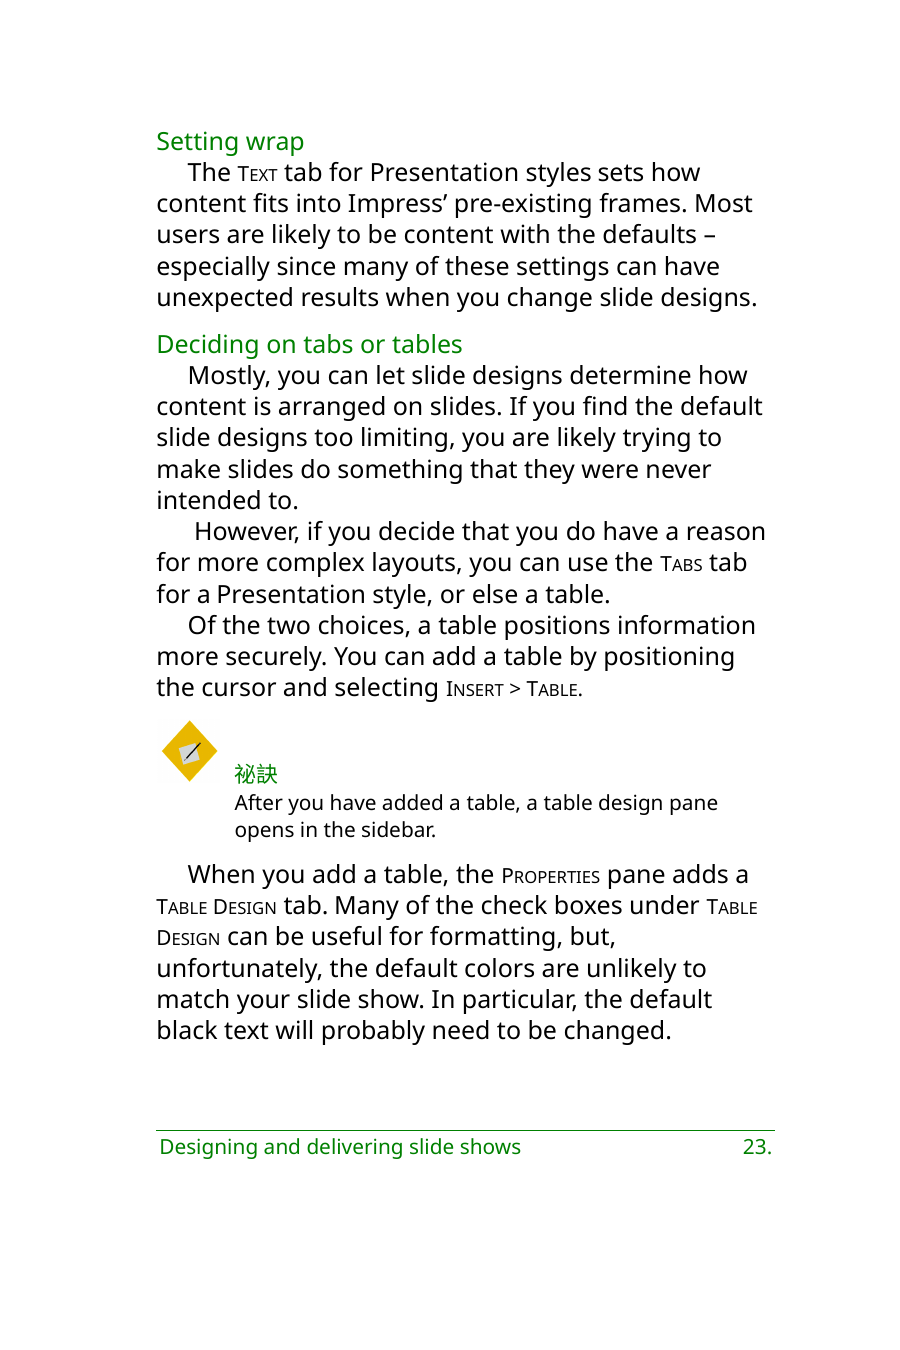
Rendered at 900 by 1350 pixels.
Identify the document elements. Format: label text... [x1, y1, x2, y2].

text After you have added a table, a table design pane opens in the sidebar. [234, 788, 775, 843]
picture [157, 719, 220, 783]
text The Text tab for Presentation styles sets how content fits into Impress’ pre-existing frames. Most users are likely to be content with the defaults – especially since many of these settings can have unexpected results when you change slide designs. [156, 156, 775, 312]
text Of the two choices, a table positions information more securely. You can add a table by positioning the cursor and selecting Insert > Table. [156, 609, 775, 703]
subtitle Deciding on tabs or tables [156, 328, 775, 359]
text When you add a table, the Properties pane adds a Table Design tab. Many of the check boxes under Table Design can be useful for formatting, but, unfortunately, the default colors are unlikely to match your slide show. In particular, the default black text will probably need to be changed. [156, 858, 775, 1046]
subtitle Setting wrap [156, 125, 775, 156]
text Mostly, you can let slide designs determine how content is arranged on slides. If you find the default slide designs too limiting, you are likely trying to make slides do something that they were never intended to. [156, 359, 775, 516]
list 祕訣 [156, 719, 775, 788]
text However, if you decide that you do have a reason for more complex layouts, you can use the Tabs tab for a Presentation style, or else a table. [156, 516, 775, 609]
